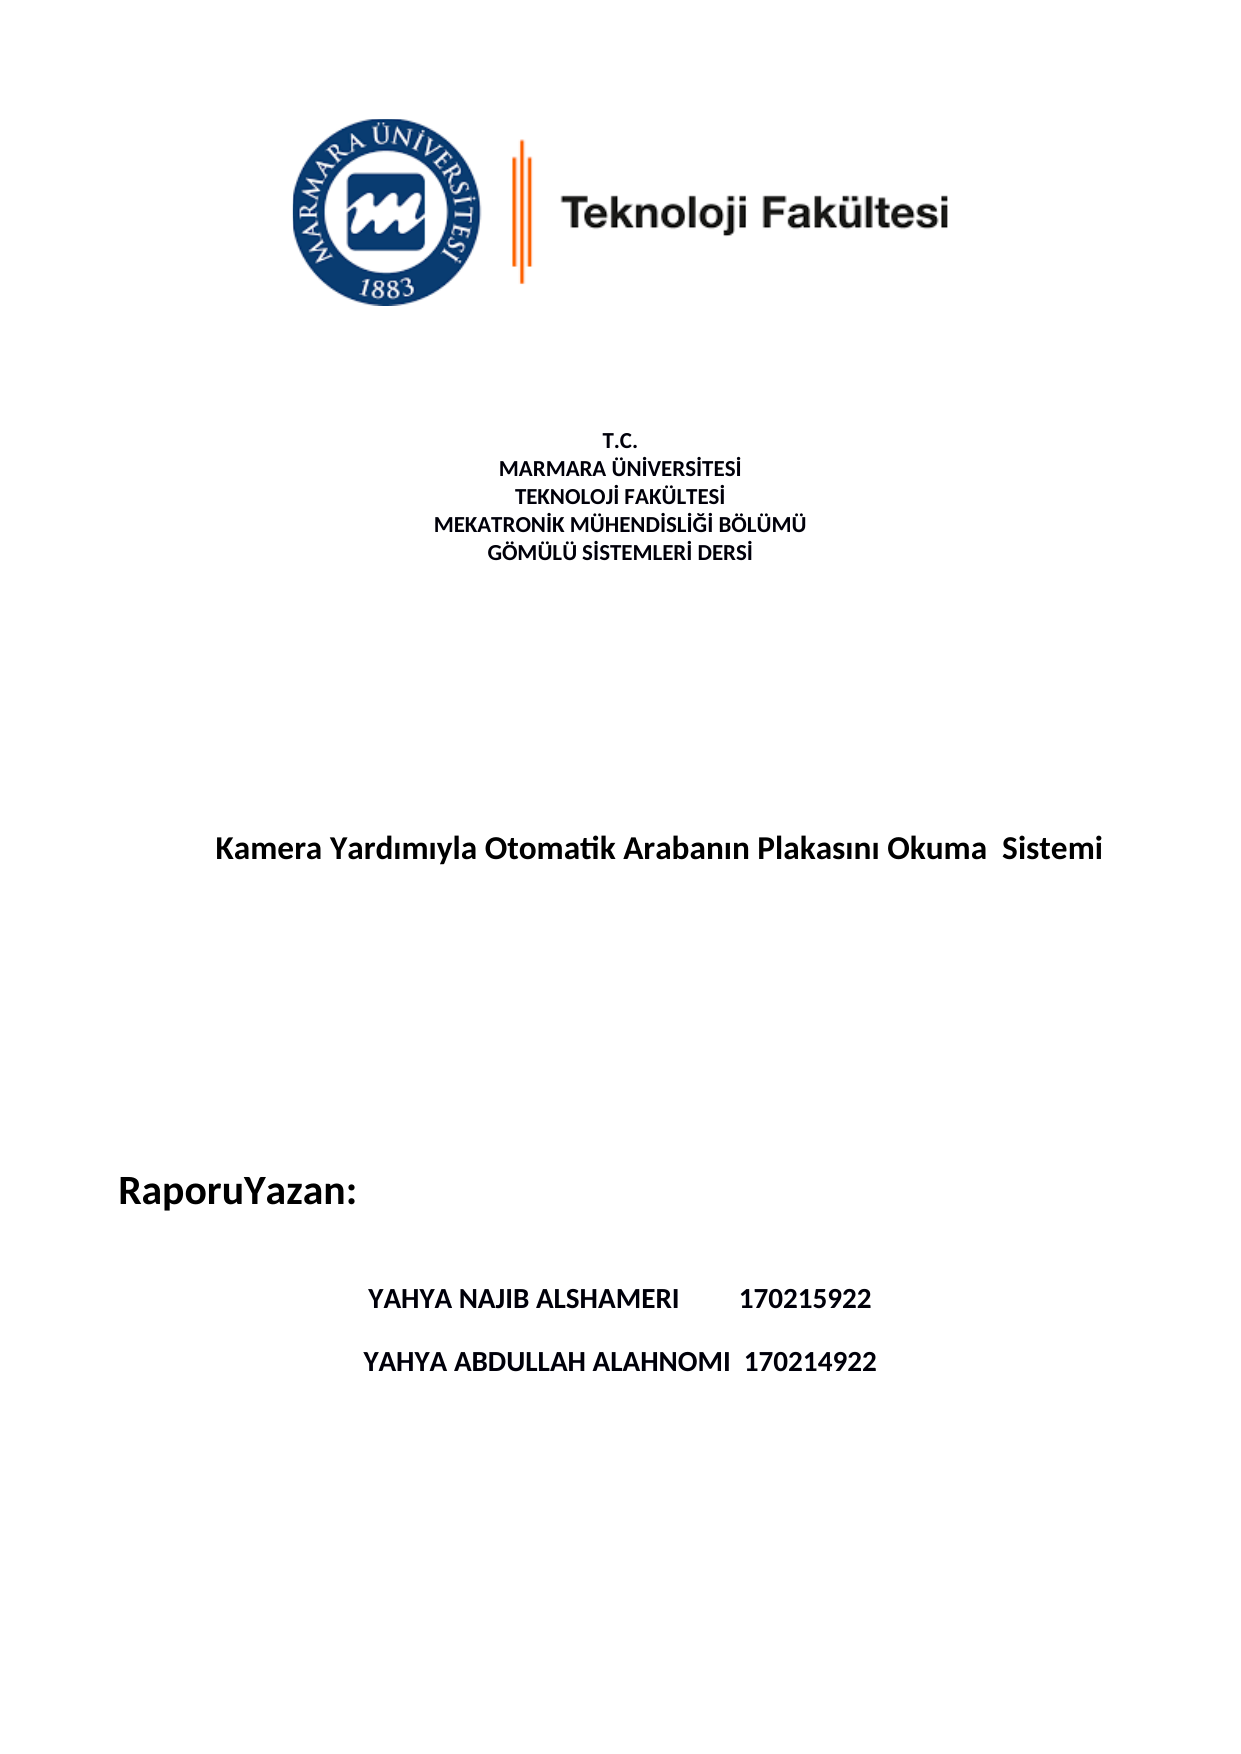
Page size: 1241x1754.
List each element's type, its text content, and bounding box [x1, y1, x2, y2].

text YAHYA ABDULLAH ALAHNOMI 170214922 [118, 1343, 1122, 1379]
picture [292, 119, 948, 306]
text TEKNOLOJİ FAKÜLTESİ [118, 482, 1122, 510]
text RaporuYazan: [118, 1164, 1122, 1215]
text YAHYA NAJIB ALSHAMERI 170215922 [118, 1280, 1122, 1316]
text Kamera Yardımıyla Otomatik Arabanın Plakasını Okuma Sistemi [118, 827, 1122, 868]
text MARMARA ÜNİVERSİTESİ [118, 454, 1122, 482]
text T.C. [118, 426, 1122, 454]
text GÖMÜLÜ SİSTEMLERİ DERSİ [118, 538, 1122, 566]
text MEKATRONİK MÜHENDİSLİĞİ BÖLÜMÜ [118, 510, 1122, 538]
